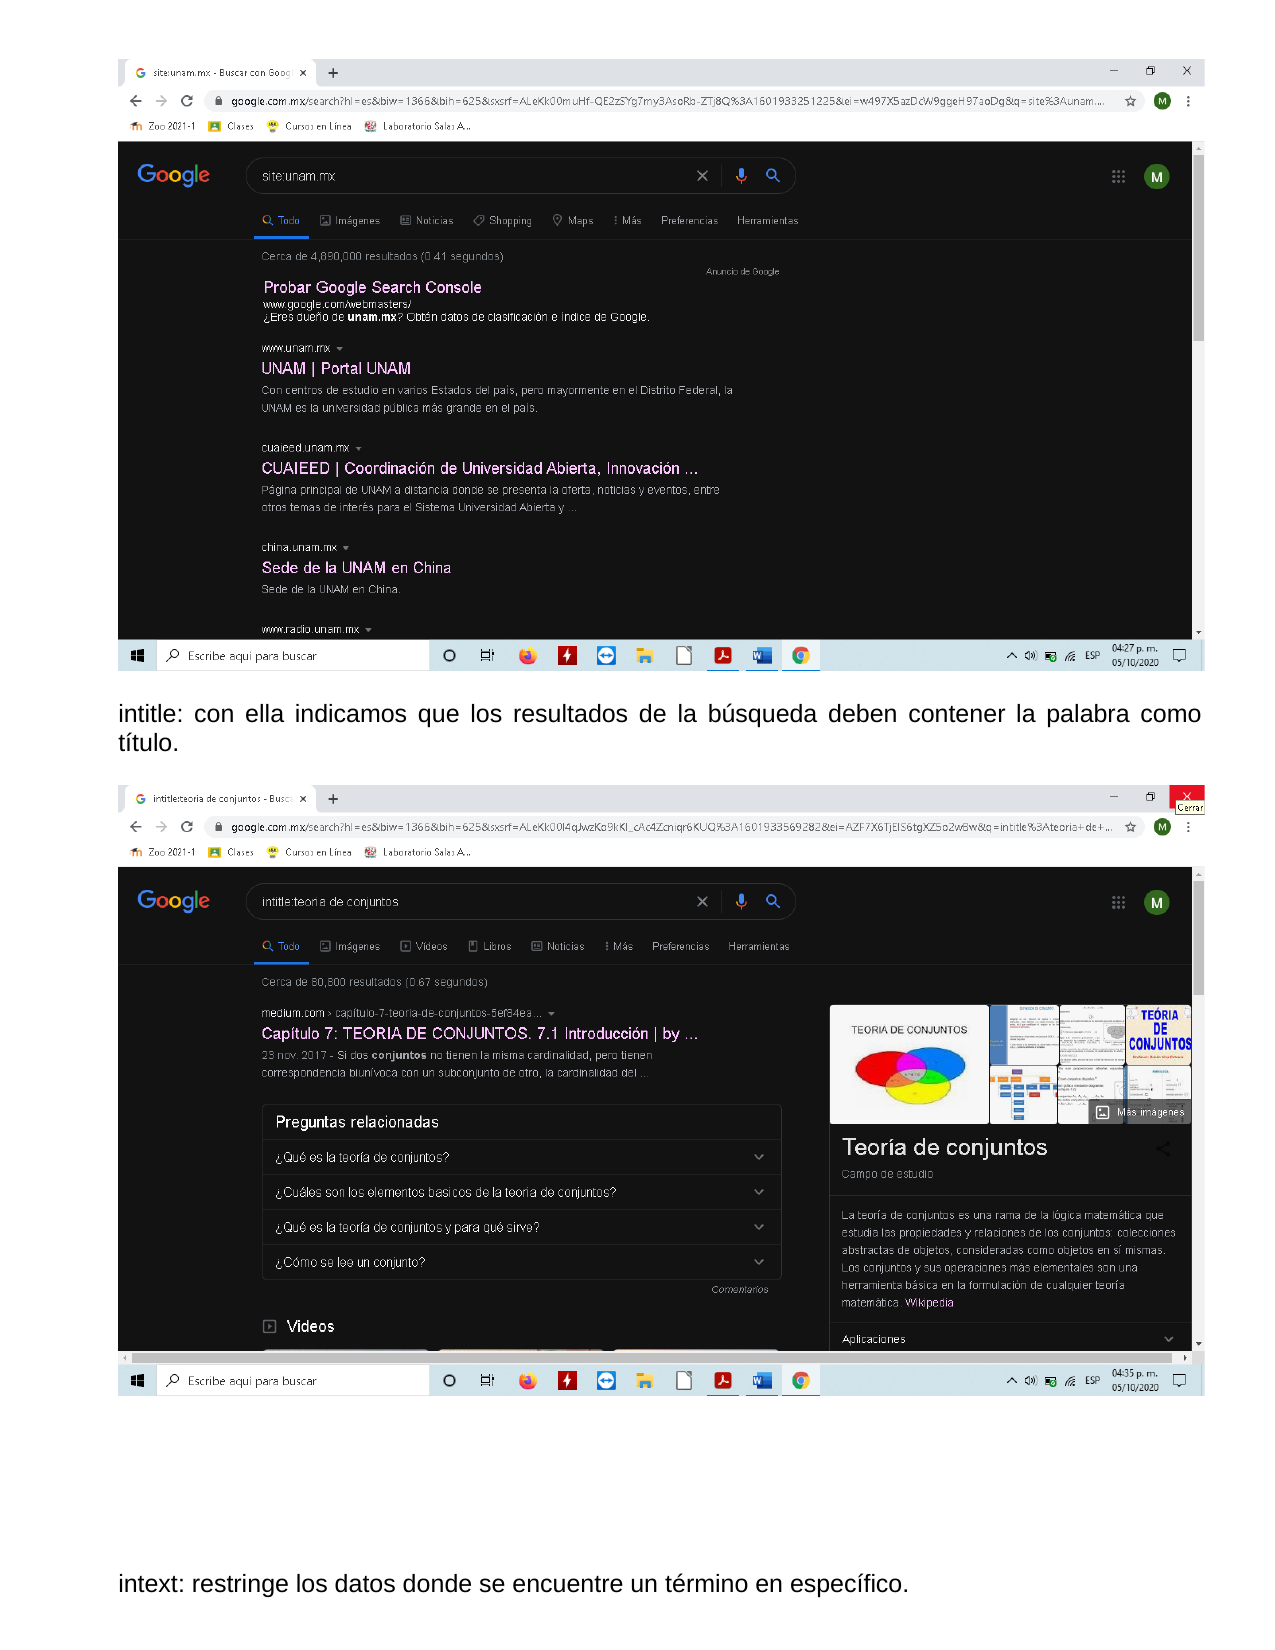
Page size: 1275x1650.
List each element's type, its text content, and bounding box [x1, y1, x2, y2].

text intitle: con ella indicamos que los resultados de la búsqueda deben contener la palabra como título. [118, 699, 1205, 756]
text intext: restringe los datos donde se encuentre un término en específico. [118, 1568, 1205, 1597]
